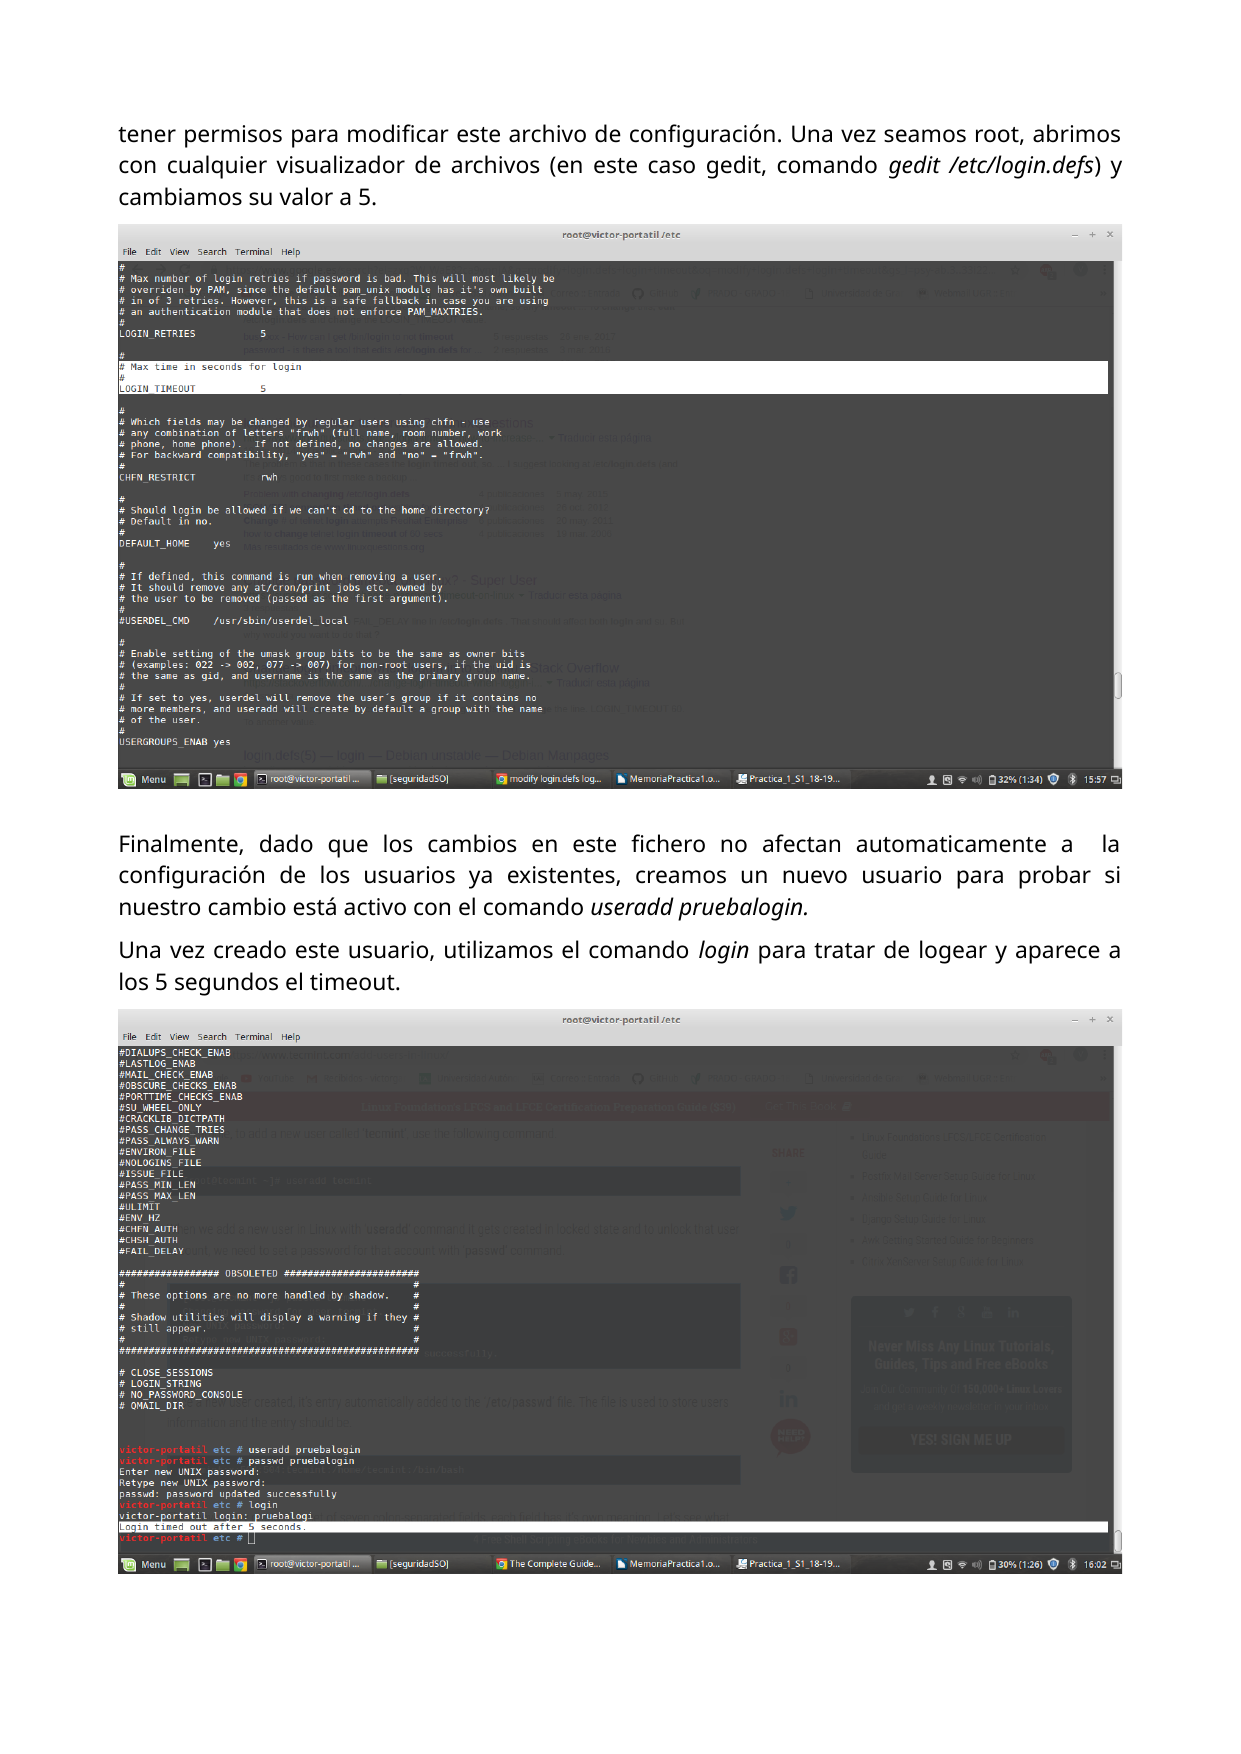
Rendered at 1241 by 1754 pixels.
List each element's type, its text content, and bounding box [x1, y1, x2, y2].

picture [118, 224, 1123, 789]
text Una vez creado este usuario, utilizamos el comando login para tratar de logear y aparece a los 5 segundos el timeout. [118, 934, 1122, 997]
text tener permisos para modificar este archivo de configuración. Una vez seamos root, abrimos con cualquier visualizador de archivos (en este caso gedit, comando gedit /etc/login.defs) y cambiamos su valor a 5. [118, 118, 1122, 212]
text Finalmente, dado que los cambios en este fichero no afectan automaticamente a la configuración de los usuarios ya existentes, creamos un nuevo usuario para probar si nuestro cambio está activo con el comando useradd pruebalogin. [118, 828, 1122, 922]
picture [118, 1009, 1123, 1574]
